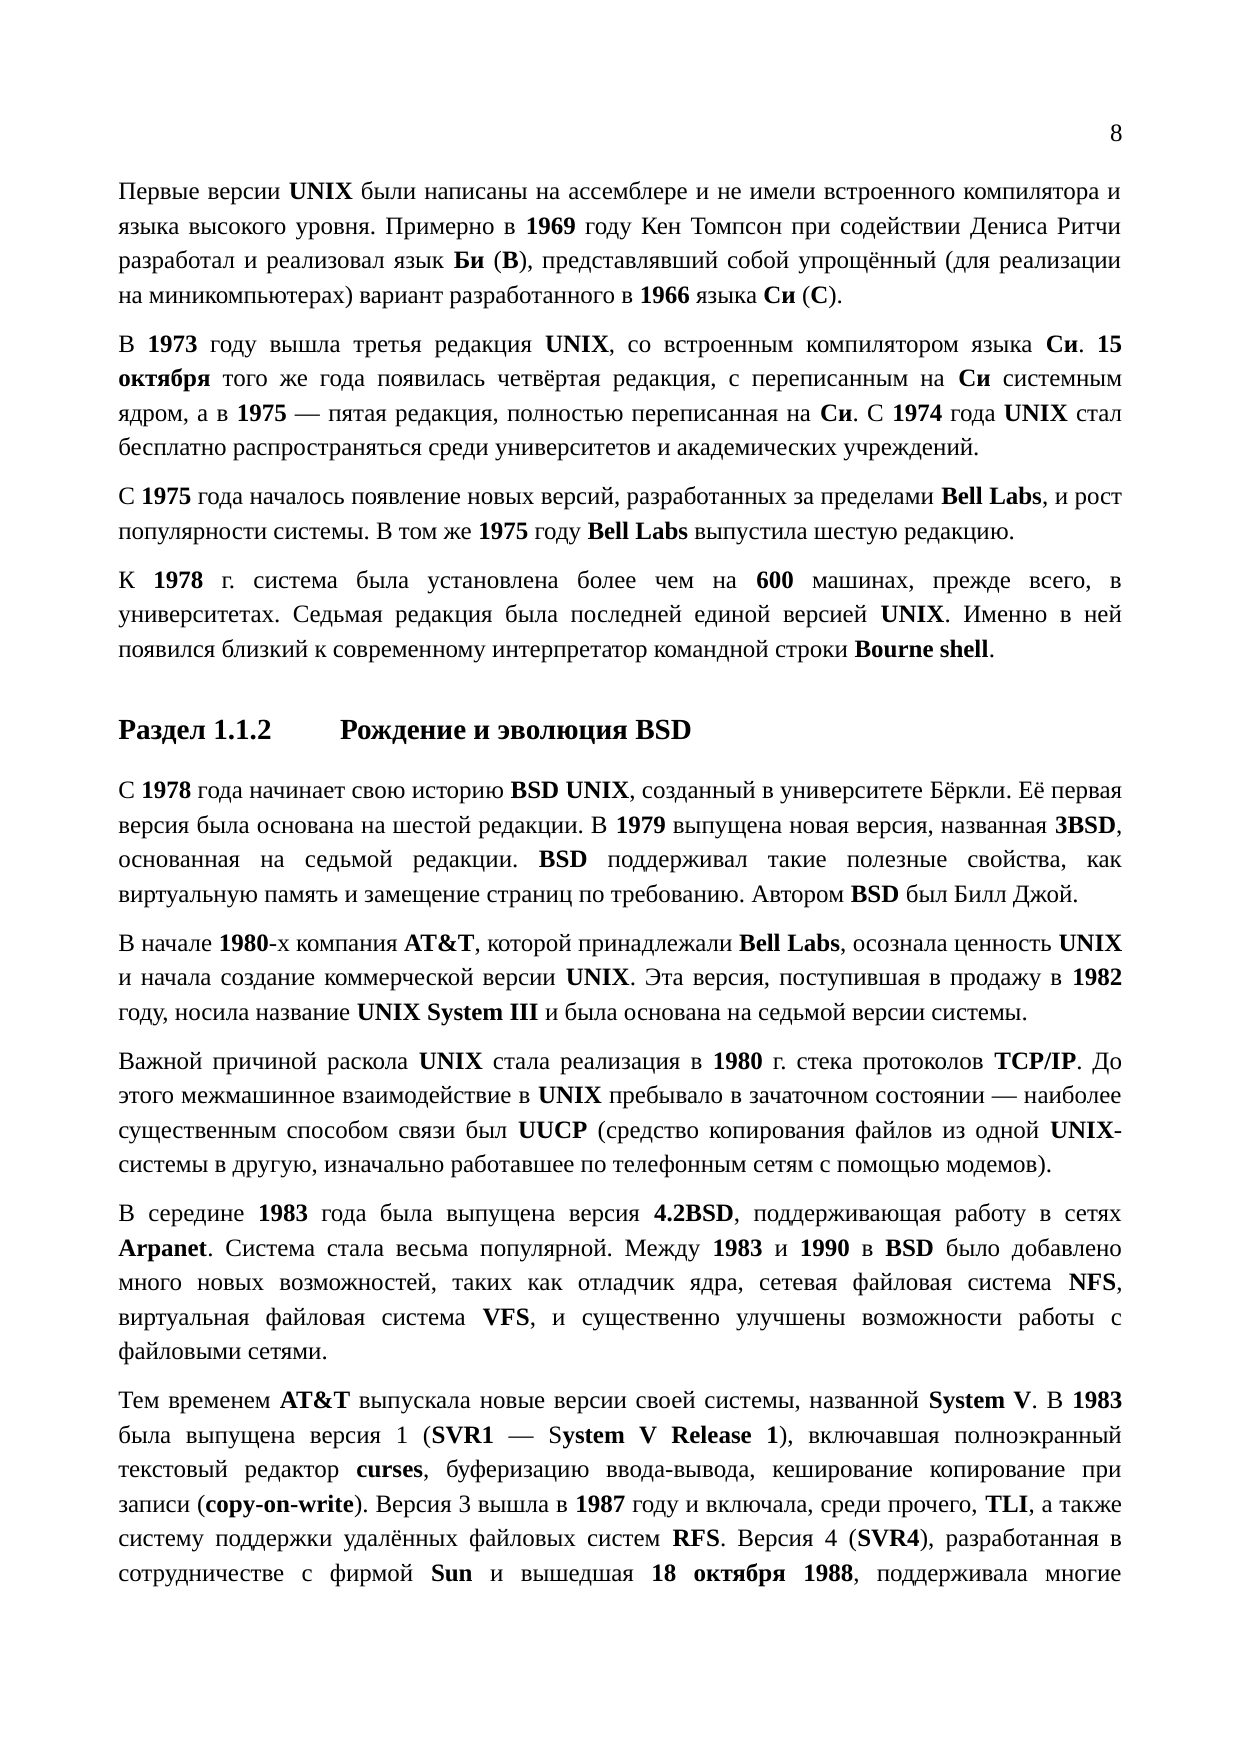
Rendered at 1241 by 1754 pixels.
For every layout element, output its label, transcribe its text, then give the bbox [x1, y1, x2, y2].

text Важной причиной раскола UNIX стала реализация в 1980 г. стека протоколов TCP/IP. До этого межмашинное взаимодействие в UNIX пребывало в зачаточном состоянии — наиболее существенным способом связи был UUCP (средство копирования файлов из одной UNIX-системы в другую, изначально работавшее по телефонным сетям с помощью модемов). [118, 1046, 1122, 1178]
text В середине 1983 года была выпущена версия 4.2BSD, поддерживающая работу в сетях Arpanet. Система стала весьма популярной. Между 1983 и 1990 в BSD было добавлено много новых возможностей, таких как отладчик ядра, сетевая файловая система NFS, виртуальная файловая система VFS, и существенно улучшены возможности работы с файловыми сетями. [118, 1198, 1122, 1365]
subtitle Рождение и эволюция BSD [118, 712, 1122, 746]
text Первые версии UNIX были написаны на ассемблере и не имели встроенного компилятора и языка высокого уровня. Примерно в 1969 году Кен Томпсон при содействии Дениса Ритчи разработал и реализовал язык Би (B), представлявший собой упрощённый (для реализации на миникомпьютерах) вариант разработанного в 1966 языка Си (C). [118, 176, 1122, 308]
text С 1975 года началось появление новых версий, разработанных за пределами Bell Labs, и рост популярности системы. В том же 1975 году Bell Labs выпустила шестую редакцию. [118, 481, 1122, 544]
text В 1973 году вышла третья редакция UNIX, со встроенным компилятором языка Си. 15 октября того же года появилась четвёртая редакция, с переписанным на Си системным ядром, а в 1975 — пятая редакция, полностью переписанная на Си. С 1974 года UNIX стал бесплатно распространяться среди университетов и академических учреждений. [118, 329, 1122, 461]
text В начале 1980-х компания AT&T, которой принадлежали Bell Labs, осознала ценность UNIX и начала создание коммерческой версии UNIX. Эта версия, поступившая в продажу в 1982 году, носила название UNIX System III и была основана на седьмой версии системы. [118, 928, 1122, 1026]
text С 1978 года начинает свою историю BSD UNIX, созданный в университете Бёркли. Её первая версия была основана на шестой редакции. В 1979 выпущена новая версия, названная 3BSD, основанная на седьмой редакции. BSD поддерживал такие полезные свойства, как виртуальную память и замещение страниц по требованию. Автором BSD был Билл Джой. [118, 775, 1122, 908]
text К 1978 г. система была установлена более чем на 600 машинах, прежде всего, в университетах. Седьмая редакция была последней единой версией UNIX. Именно в ней появился близкий к современному интерпретатор командной строки Bourne shell. [118, 565, 1122, 663]
text Тем временем AT&T выпускала новые версии своей системы, названной System V. В 1983 была выпущена версия 1 (SVR1 — System V Release 1), включавшая полноэкранный текстовый редактор curses, буферизацию ввода-вывода, кеширование копирование при записи (copy-on-write). Версия 3 вышла в 1987 году и включала, среди прочего, TLI, а также систему поддержки удалённых файловых систем RFS. Версия 4 (SVR4), разработанная в сотрудничестве с фирмой Sun и вышедшая 18 октября 1988, поддерживала многие [118, 1385, 1122, 1587]
